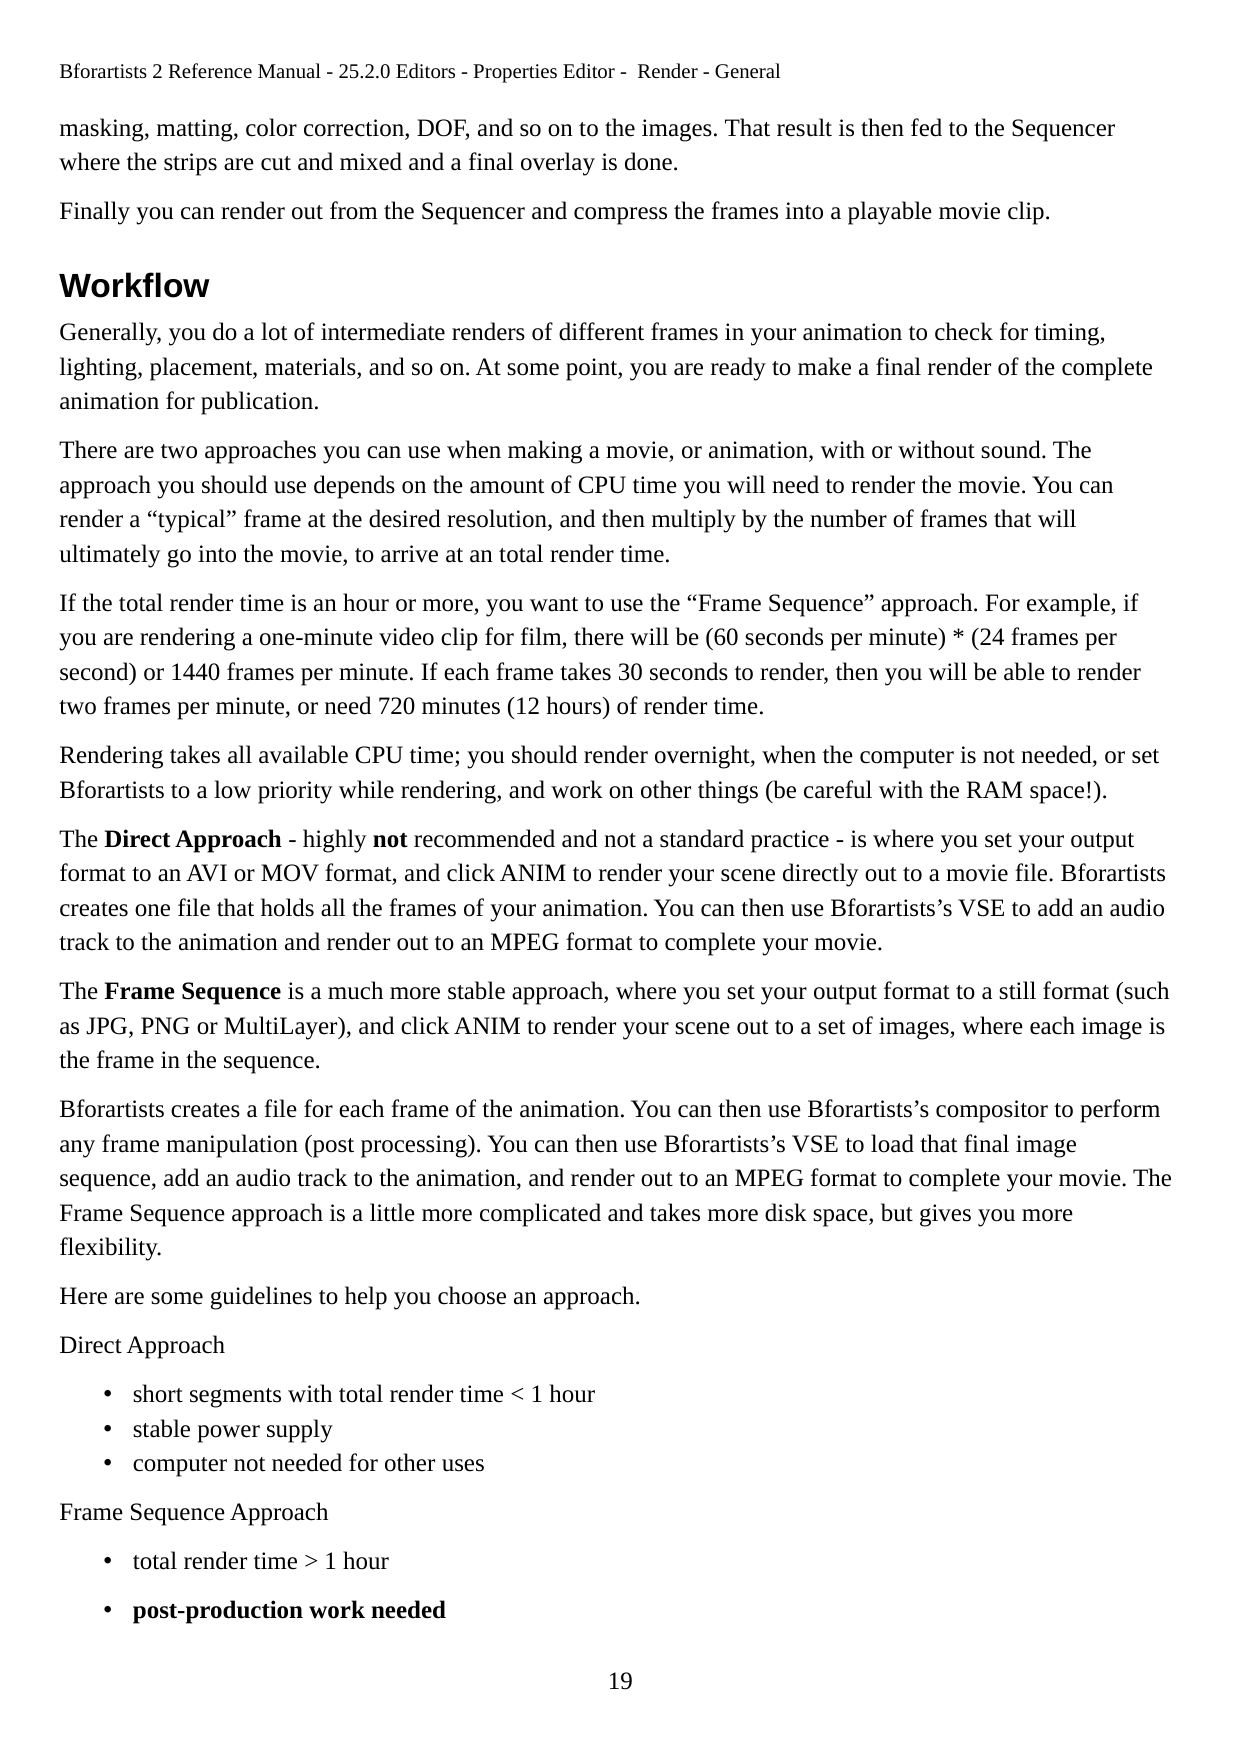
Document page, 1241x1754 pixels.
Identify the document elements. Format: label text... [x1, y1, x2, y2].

text Finally you can render out from the Sequencer and compress the frames into a playable movie clip. [59, 196, 1181, 225]
list stable power supply [103, 1414, 1181, 1443]
subtitle post-production work needed [103, 1596, 1181, 1624]
text Rendering takes all available CPU time; you should render overnight, when the computer is not needed, or set Bforartists to a low priority while rendering, and work on other things (be careful with the RAM space!). [59, 740, 1181, 803]
text The Frame Sequence is a much more stable approach, where you set your output format to a still format (such as JPG, PNG or MultiLayer), and click ANIM to render your scene out to a set of images, where each image is the frame in the sequence. [59, 976, 1181, 1074]
text Direct Approach [59, 1330, 1181, 1359]
text If the total render time is an hour or more, you want to use the “Frame Sequence” approach. For example, if you are rendering a one-minute video clip for film, there will be (60 seconds per minute) * (24 frames per second) or 1440 frames per minute. If each frame takes 30 seconds to render, then you will be able to render two frames per minute, or need 720 minutes (12 hours) of render time. [59, 588, 1181, 720]
text Bforartists creates a file for each frame of the animation. You can then use Bforartists’s compositor to perform any frame manipulation (post processing). You can then use Bforartists’s VSE to load that final image sequence, add an audio track to the animation, and render out to an MPEG format to complete your movie. The Frame Sequence approach is a little more complicated and takes more disk space, but gives you more flexibility. [59, 1094, 1181, 1261]
list computer not needed for other uses [103, 1448, 1181, 1477]
text Generally, you do a lot of intermediate renders of different frames in your animation to check for timing, lighting, placement, materials, and so on. At some point, you are ready to make a final render of the complete animation for publication. [59, 317, 1181, 415]
subtitle Workflow [59, 266, 1181, 305]
text There are two approaches you can use when making a movie, or animation, with or without sound. The approach you should use depends on the amount of CPU time you will need to render the movie. You can render a “typical” frame at the desired resolution, and then multiply by the number of frames that will ultimately go into the movie, to arrive at an total render time. [59, 435, 1181, 567]
text masking, matting, color correction, DOF, and so on to the images. That result is then fed to the Sequencer where the strips are cut and mixed and a final overlay is done. [59, 113, 1181, 176]
list short segments with total render time < 1 hour [103, 1379, 1181, 1408]
text The Direct Approach - highly not recommended and not a standard practice - is where you set your output format to an AVI or MOV format, and click ANIM to render your scene directly out to a movie file. Bforartists creates one file that holds all the frames of your animation. You can then use Bforartists’s VSE to add an audio track to the animation and render out to an MPEG format to complete your movie. [59, 824, 1181, 956]
list total render time > 1 hour [103, 1546, 1181, 1575]
text Frame Sequence Approach [59, 1497, 1181, 1526]
text Here are some guidelines to help you choose an approach. [59, 1281, 1181, 1310]
